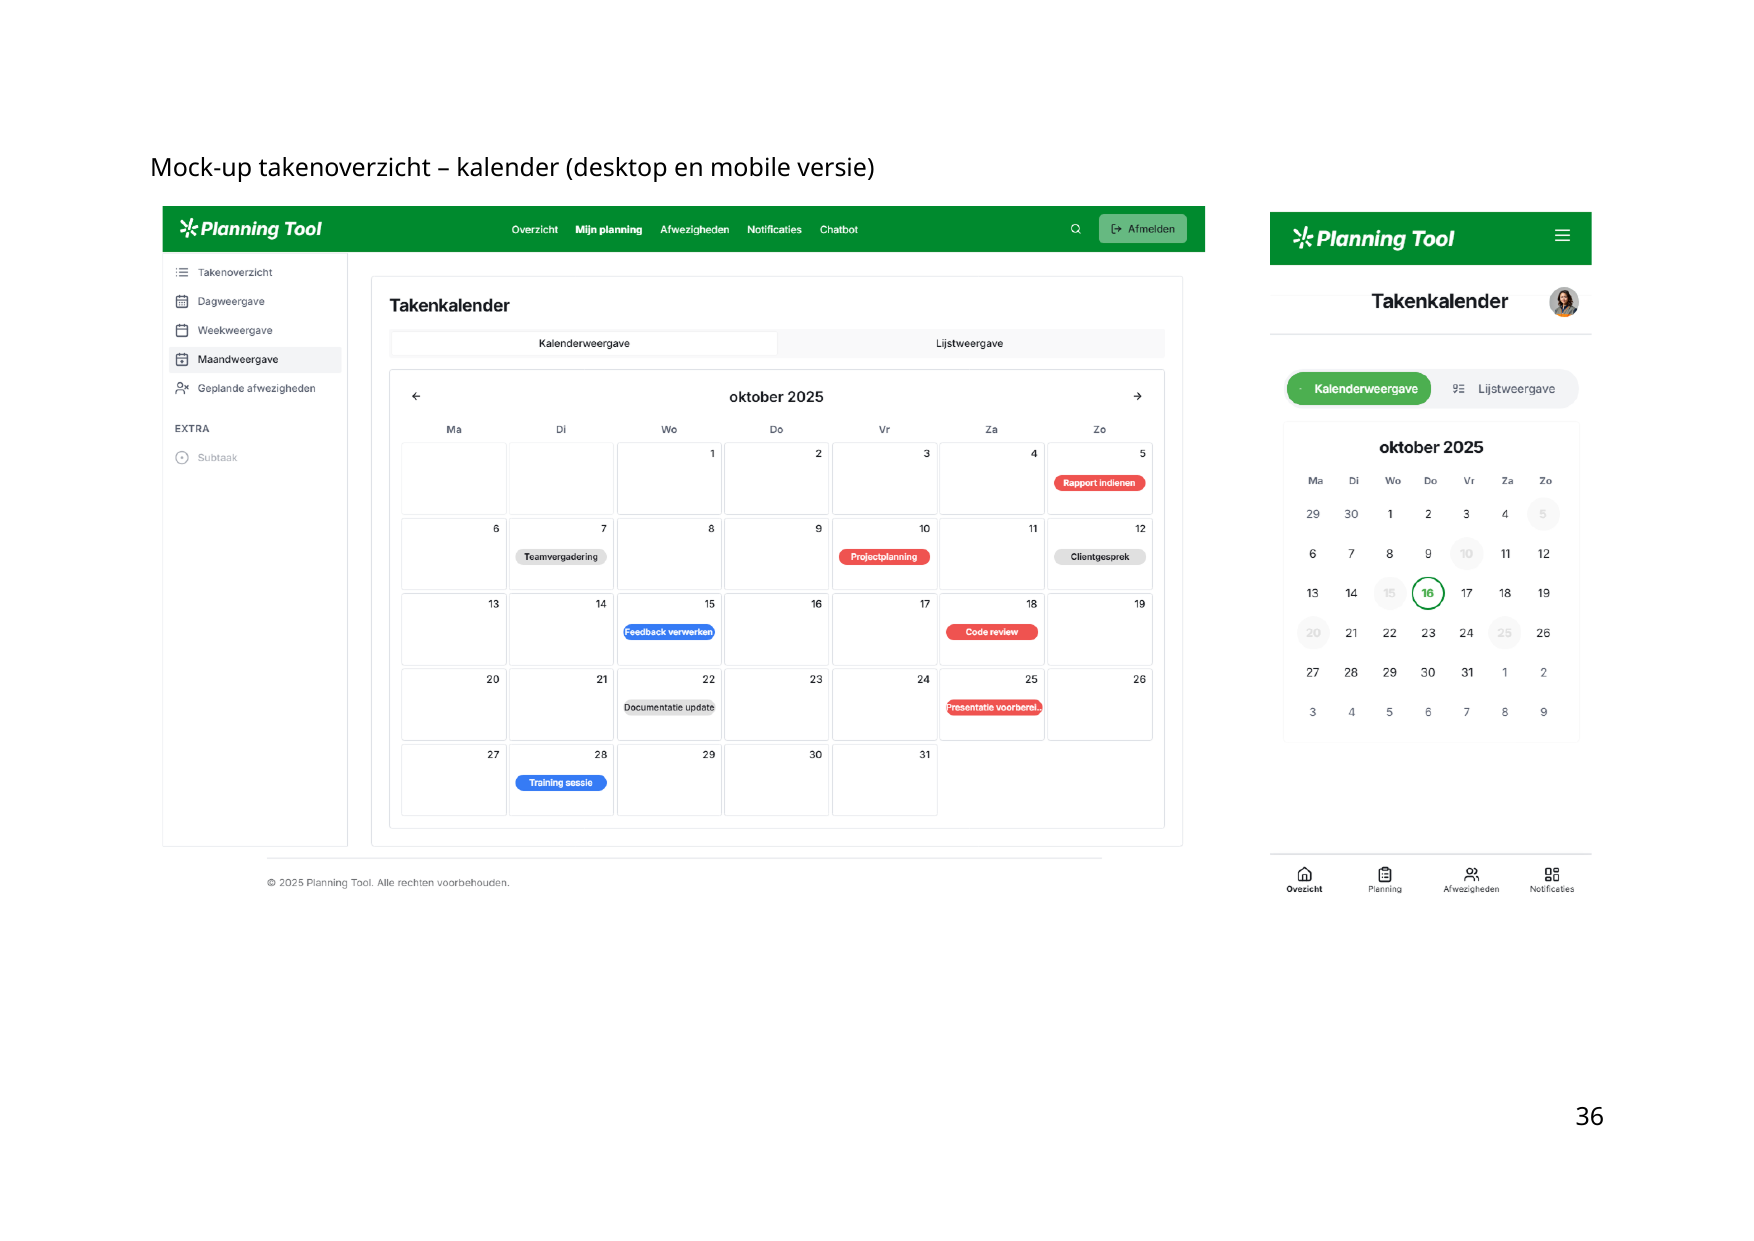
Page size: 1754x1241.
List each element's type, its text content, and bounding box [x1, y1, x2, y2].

text Mock-up takenoverzicht – kalender (desktop en mobile versie) [150, 150, 1604, 184]
picture [162, 206, 1206, 907]
picture [1270, 211, 1592, 907]
